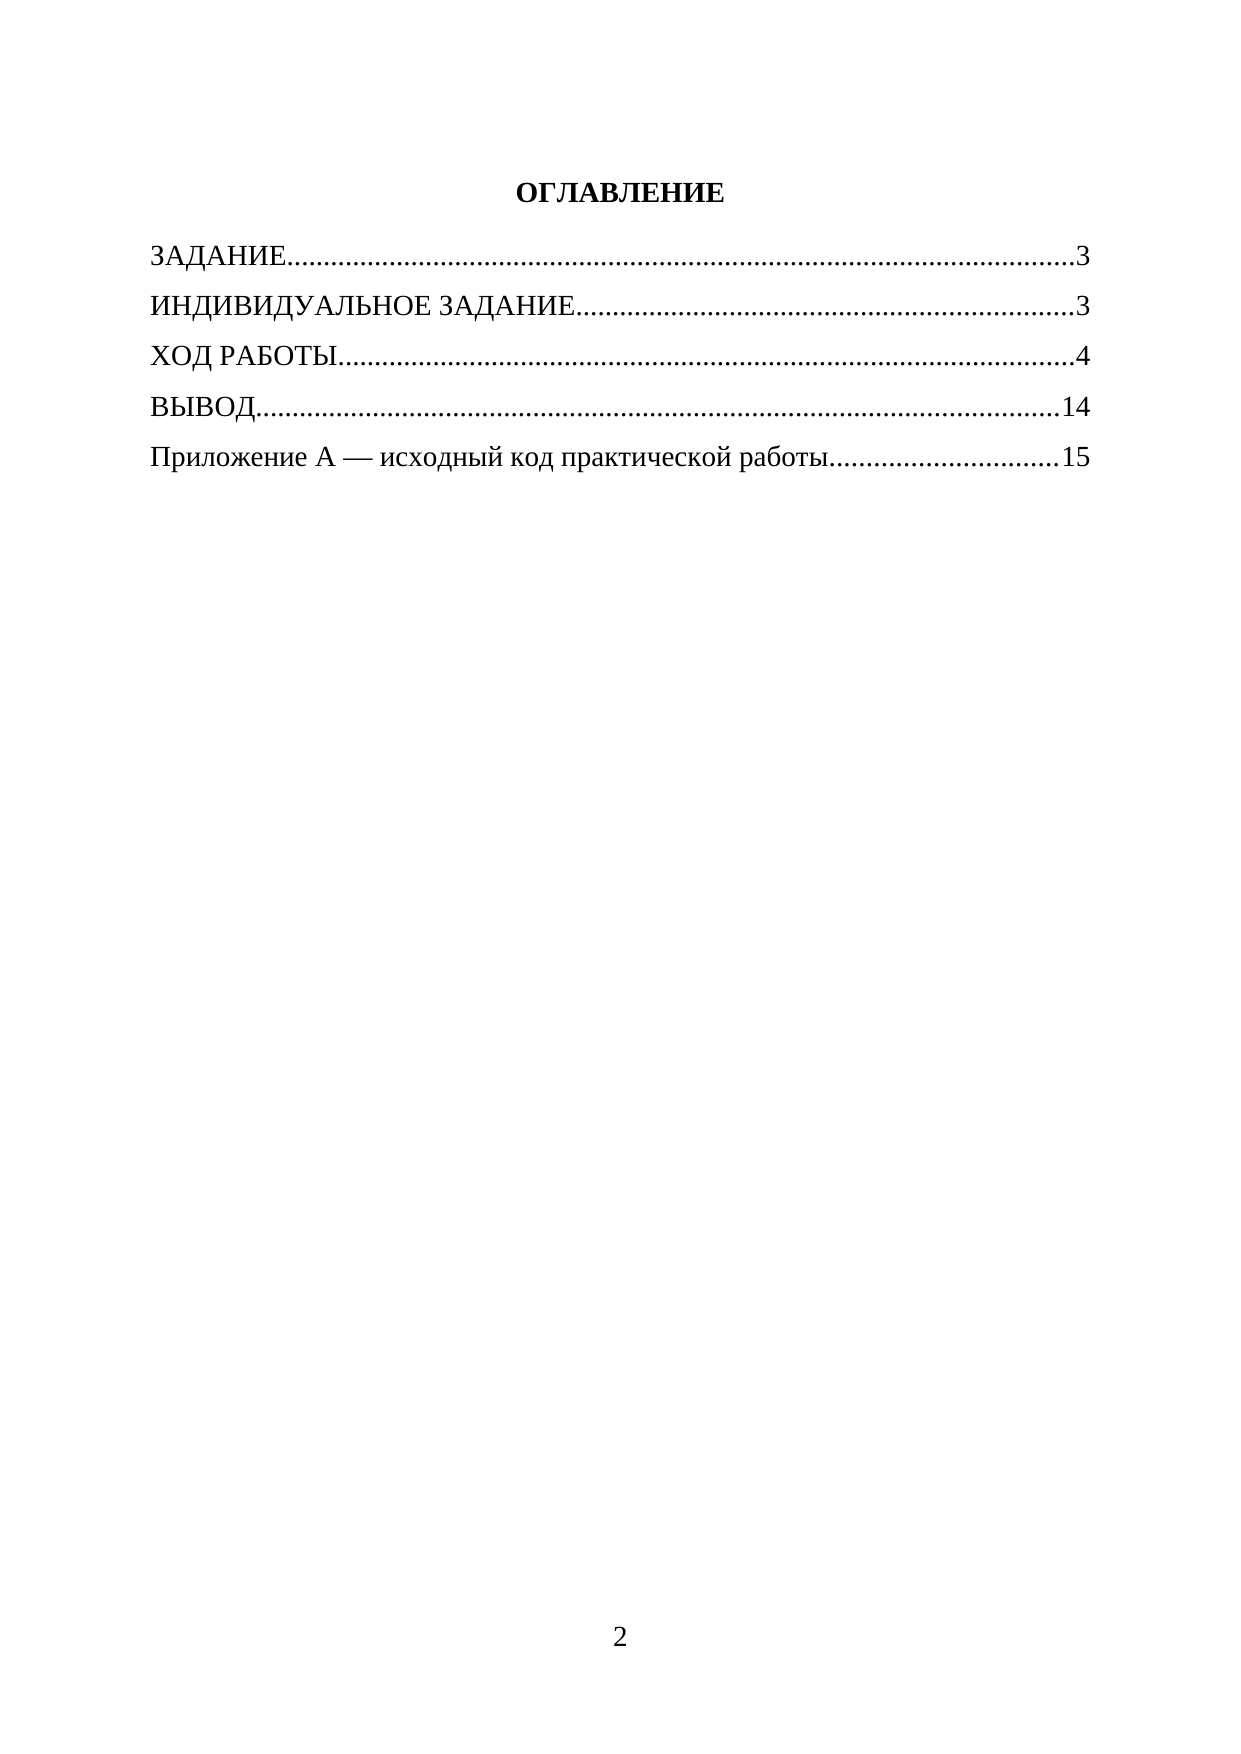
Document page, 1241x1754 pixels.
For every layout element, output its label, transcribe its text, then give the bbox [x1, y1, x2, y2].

text Приложение А — исходный код практической работы 15 [150, 439, 1090, 473]
subtitle ОГЛАВЛЕНИЕ [150, 175, 1090, 208]
text ЗАДАНИЕ 3 [150, 238, 1090, 271]
text ВЫВОД 14 [150, 389, 1090, 422]
text ИНДИВИДУАЛЬНОЕ ЗАДАНИЕ 3 [150, 288, 1090, 322]
text ХОД РАБОТЫ 4 [150, 338, 1090, 372]
